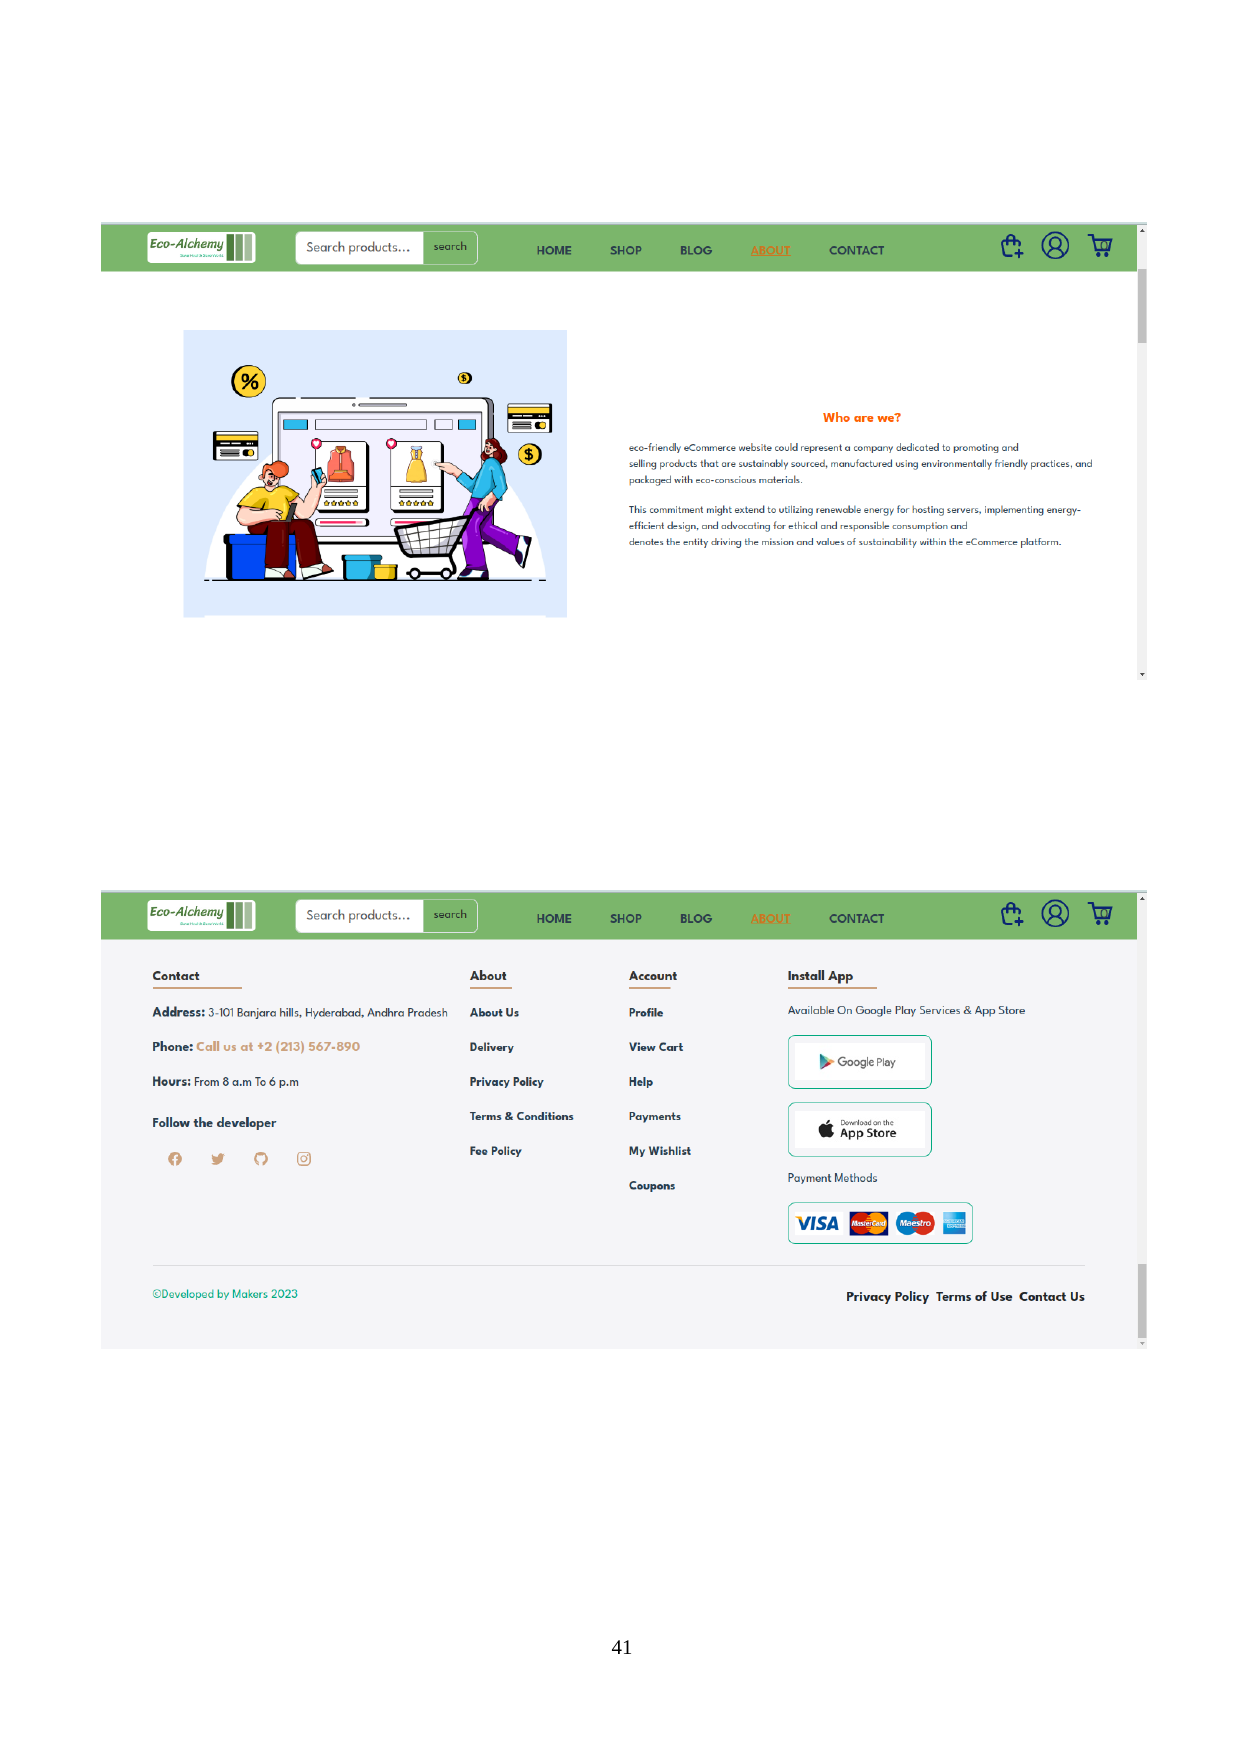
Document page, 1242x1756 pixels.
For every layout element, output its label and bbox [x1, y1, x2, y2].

picture [101, 890, 1147, 1349]
picture [101, 222, 1147, 680]
